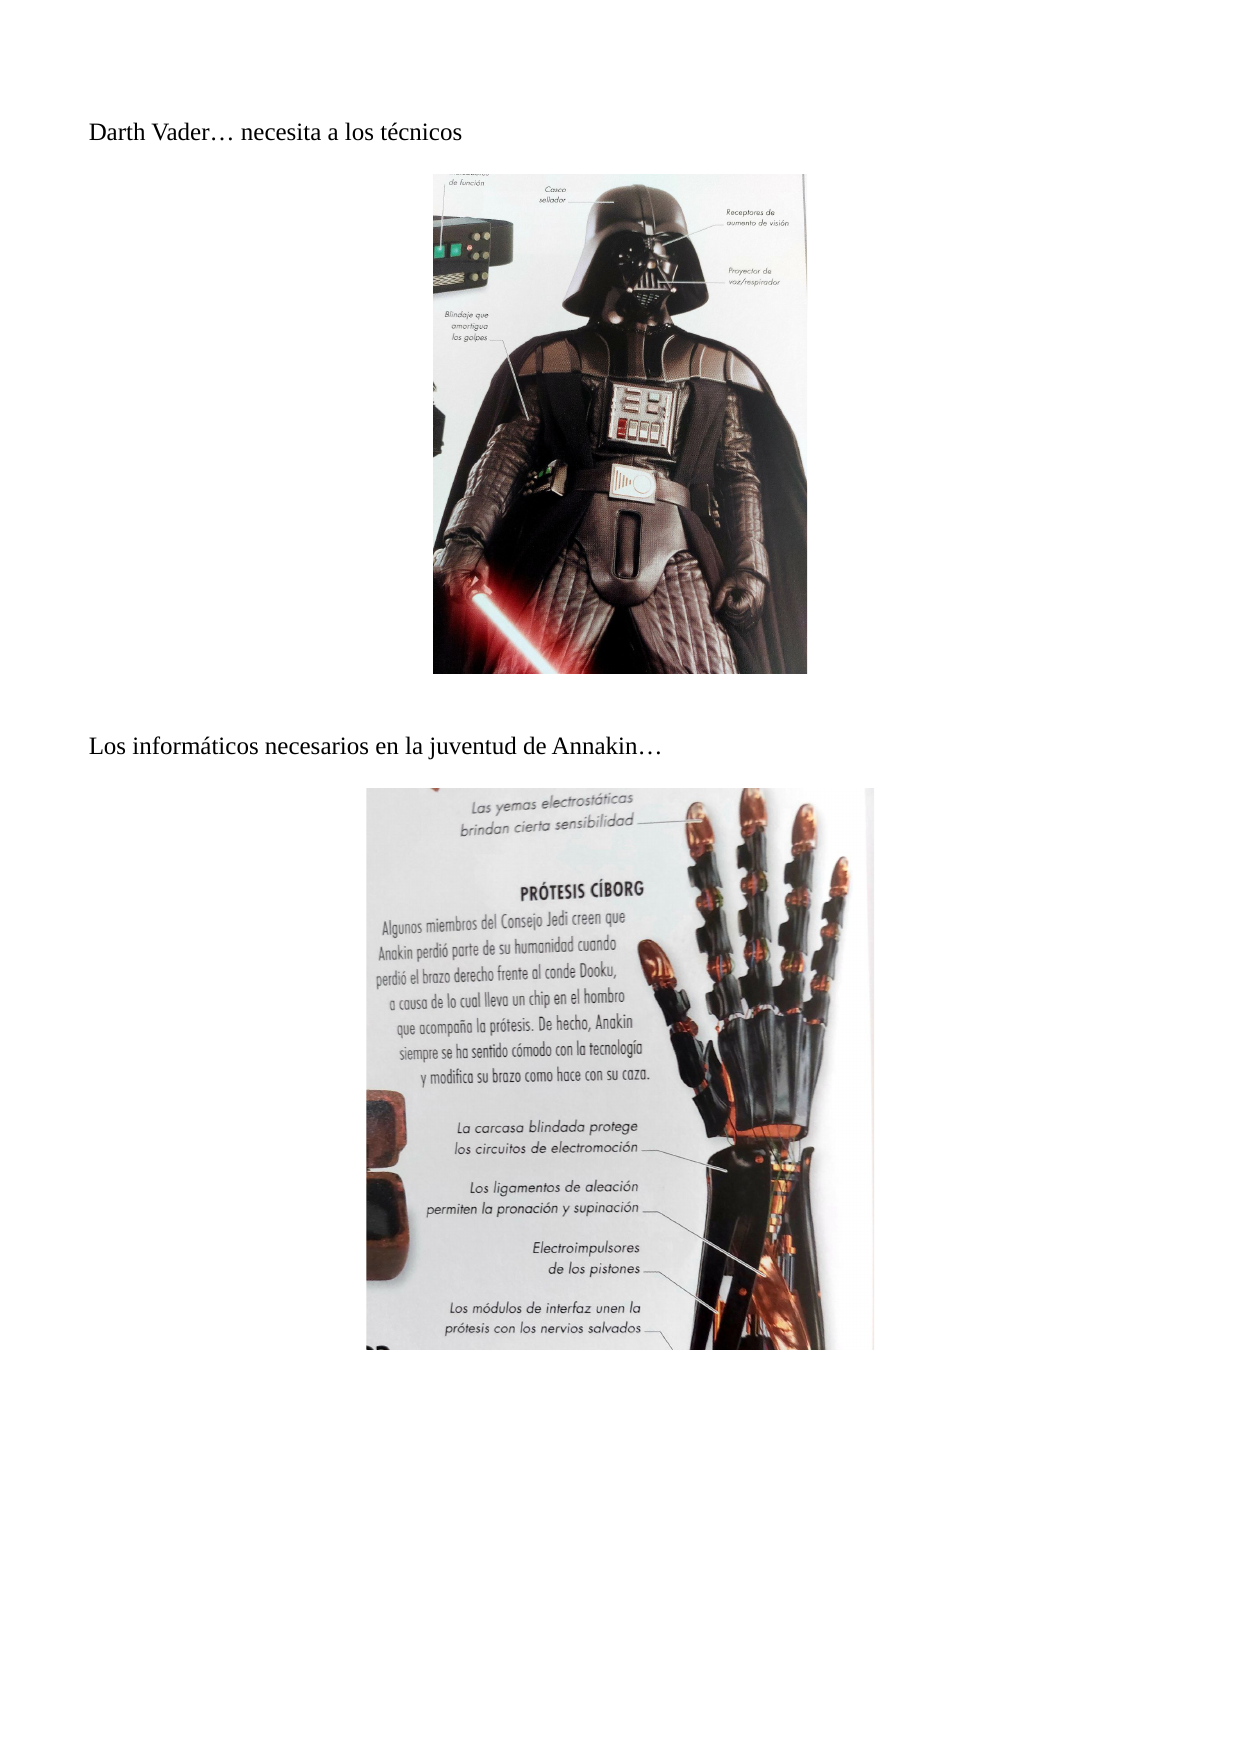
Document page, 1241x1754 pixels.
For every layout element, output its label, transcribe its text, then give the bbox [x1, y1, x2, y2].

picture [433, 174, 808, 674]
text Darth Vader… necesita a los técnicos [88, 117, 1152, 146]
picture [366, 788, 875, 1350]
text Los informáticos necesarios en la juventud de Annakin… [88, 731, 1152, 760]
